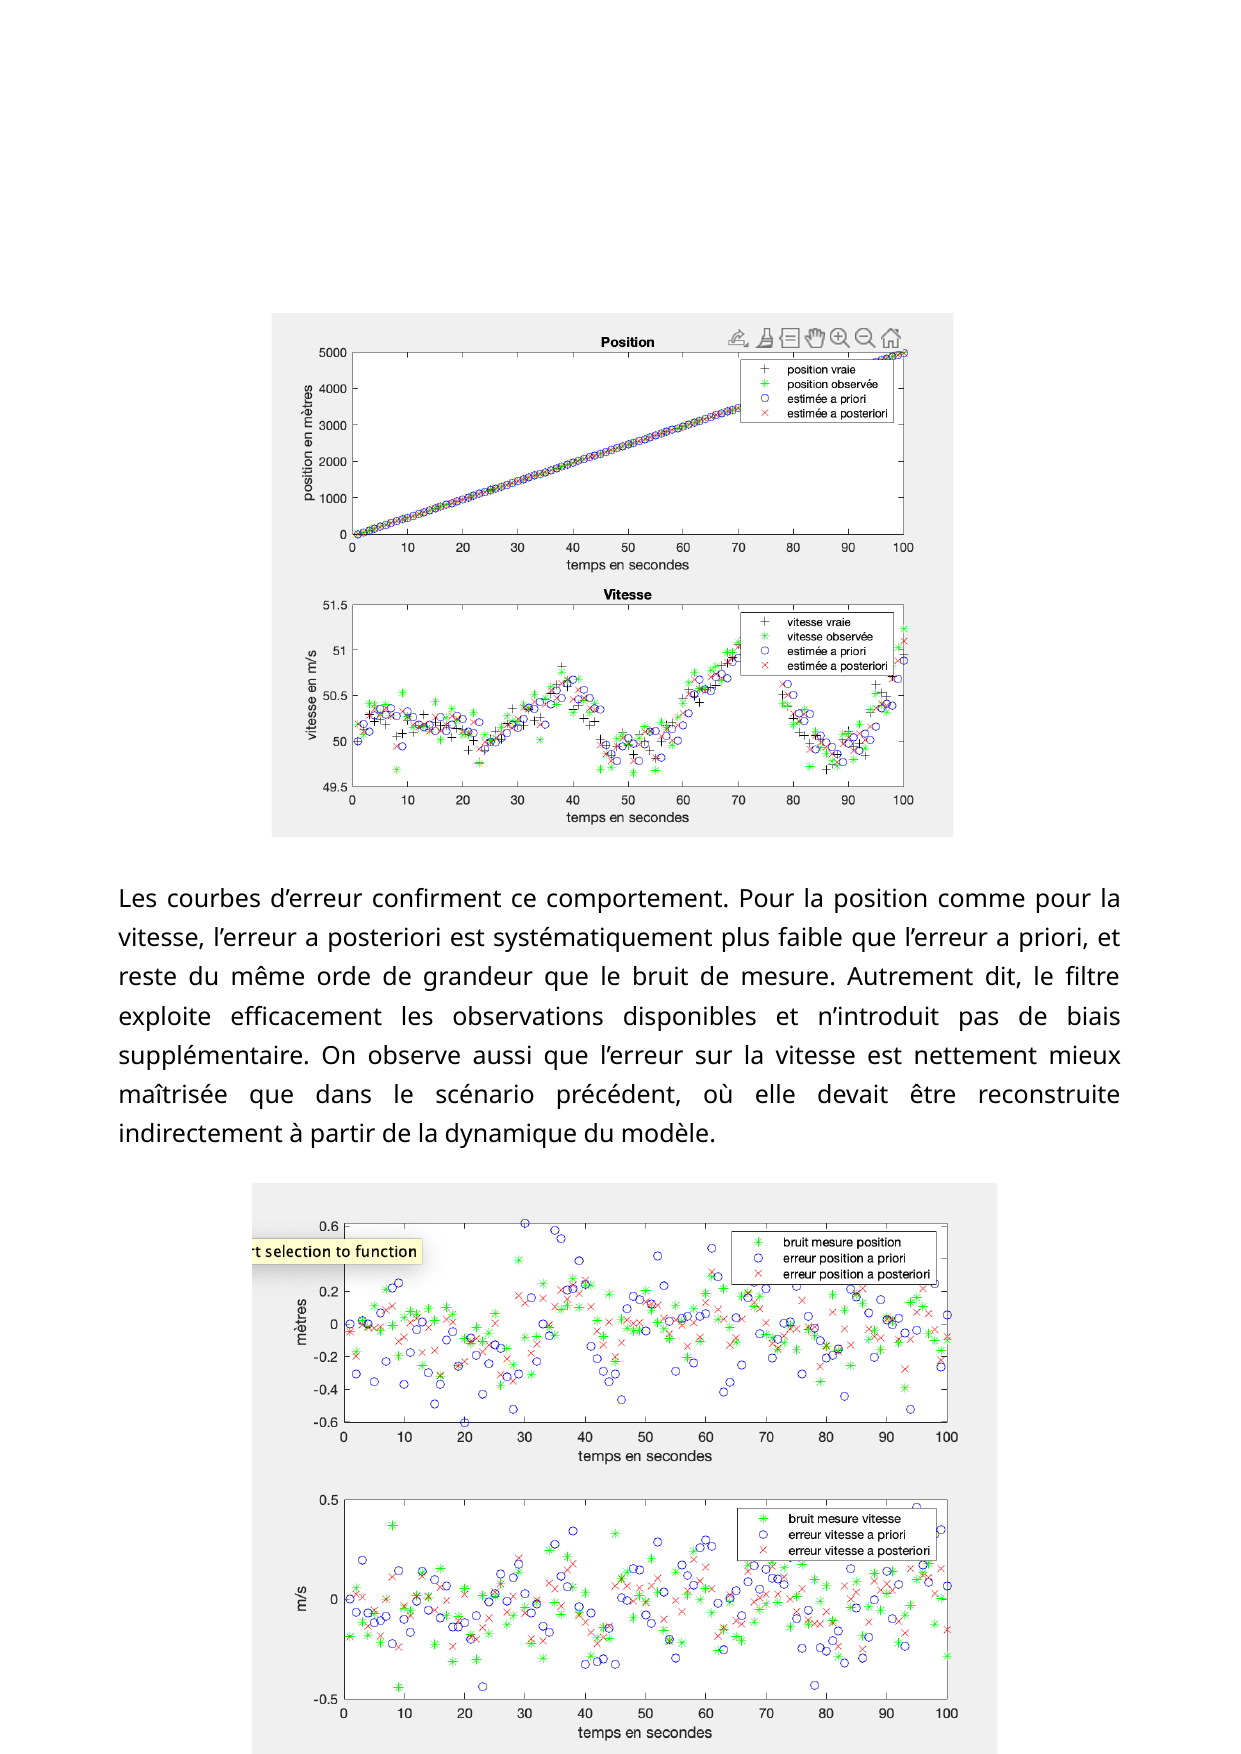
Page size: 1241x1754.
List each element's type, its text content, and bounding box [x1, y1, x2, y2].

picture [252, 1183, 998, 1754]
picture [271, 313, 954, 837]
text Les courbes d’erreur confirment ce comportement. Pour la position comme pour la vitesse, l’erreur a posteriori est systématiquement plus faible que l’erreur a priori, et reste du même orde de grandeur que le bruit de mesure. Autrement dit, le filtre exploite efficacement les observations disponibles et n’introduit pas de biais supplémentaire. On observe aussi que l’erreur sur la vitesse est nettement mieux maîtrisée que dans le scénario précédent, où elle devait être reconstruite indirectement à partir de la dynamique du modèle. [118, 881, 1122, 1150]
